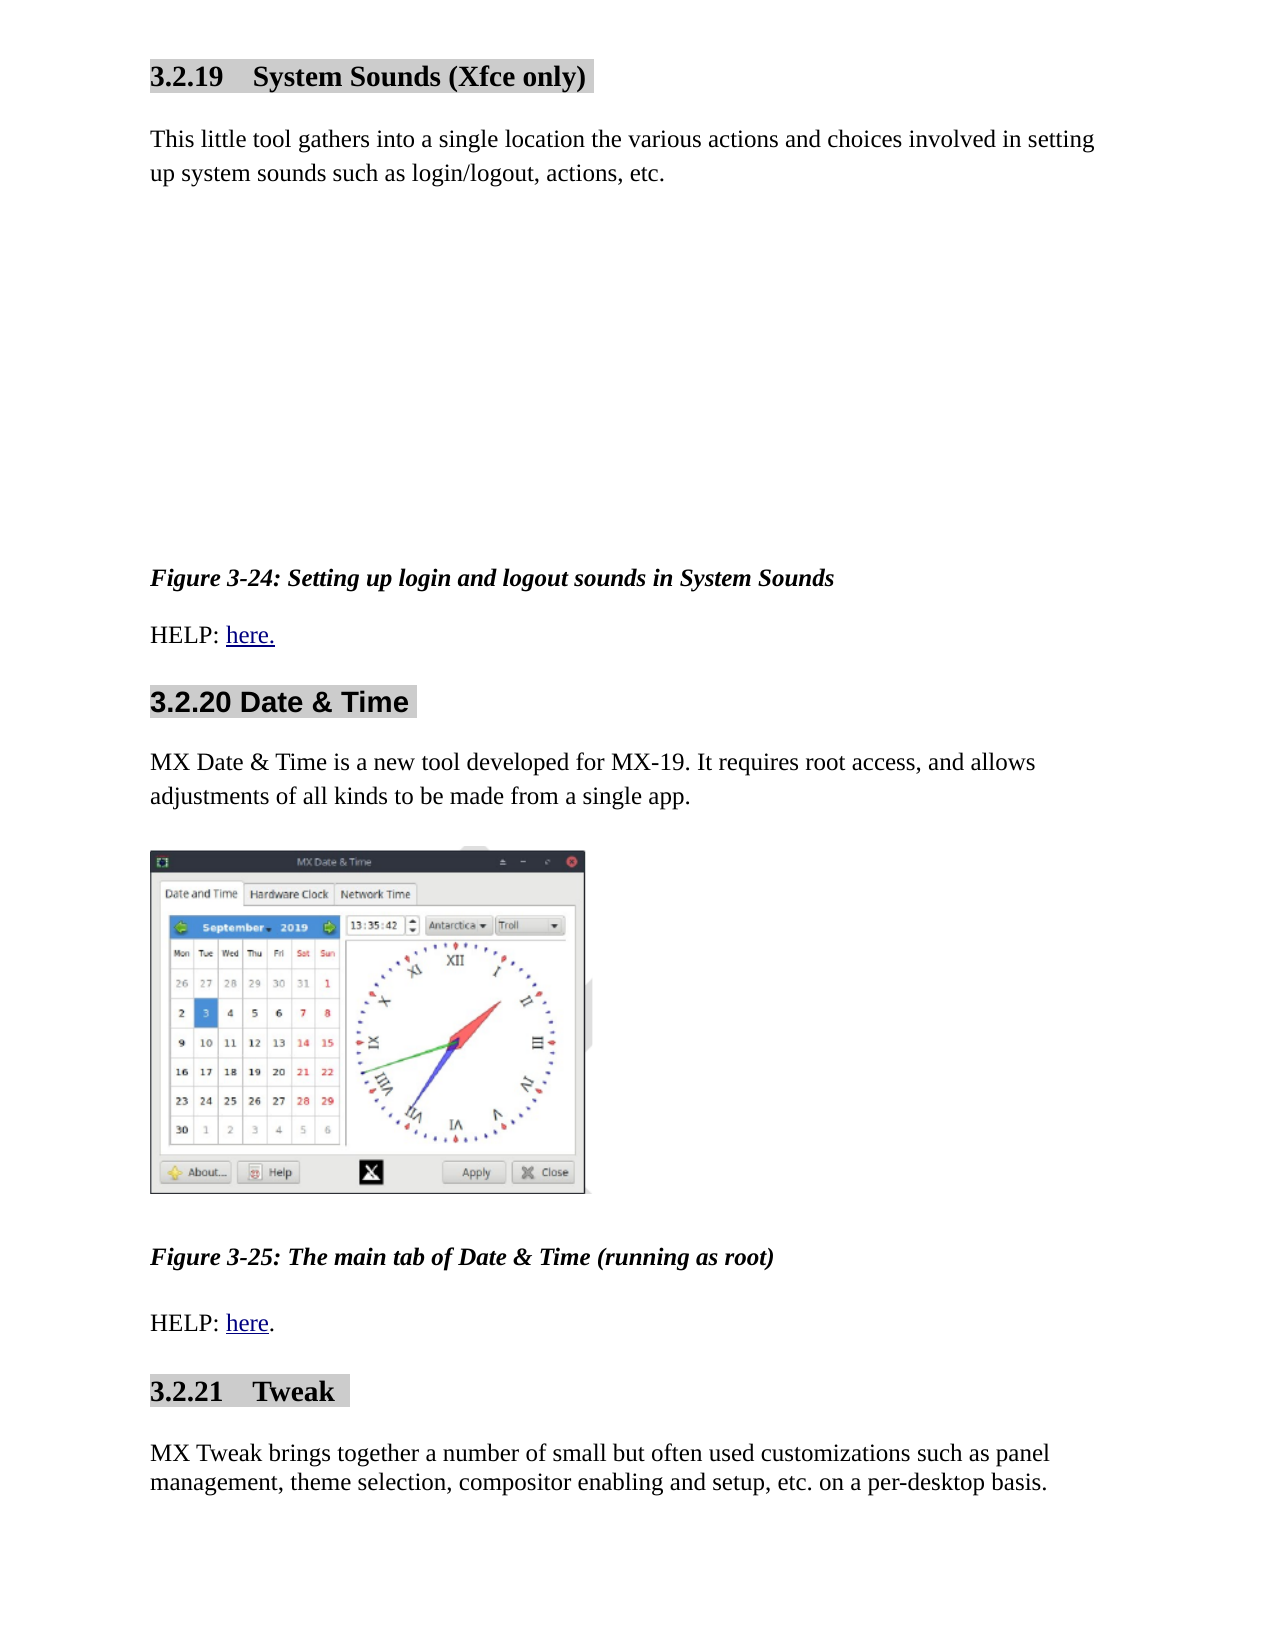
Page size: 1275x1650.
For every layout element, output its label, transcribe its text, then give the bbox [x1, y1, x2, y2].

text This little tool gathers into a single location the various actions and choices involved in setting up system sounds such as login/logout, actions, etc. [150, 124, 1125, 187]
subtitle 3.2.19 System Sounds (Xfce only) [594, 59, 1125, 93]
text HELP: here. [150, 1308, 1125, 1337]
subtitle 3.2.20 Date & Time [417, 685, 1125, 718]
text MX Date & Time is a new tool developed for MX-19. It requires root access, and allows adjustments of all kinds to be made from a single app. [150, 747, 1125, 810]
text HELP: here. [150, 620, 1125, 649]
text MX Tweak brings together a number of small but often used customizations such as panel management, theme selection, compositor enabling and setup, etc. on a per-desktop basis. [150, 1438, 1125, 1496]
picture [150, 846, 593, 1194]
text Figure 3-25: The main tab of Date & Time (running as root) [150, 1242, 1125, 1271]
text Figure 3-24: Setting up login and logout sounds in System Sounds [150, 563, 1125, 592]
subtitle 3.2.21 Tweak [150, 1373, 1125, 1407]
